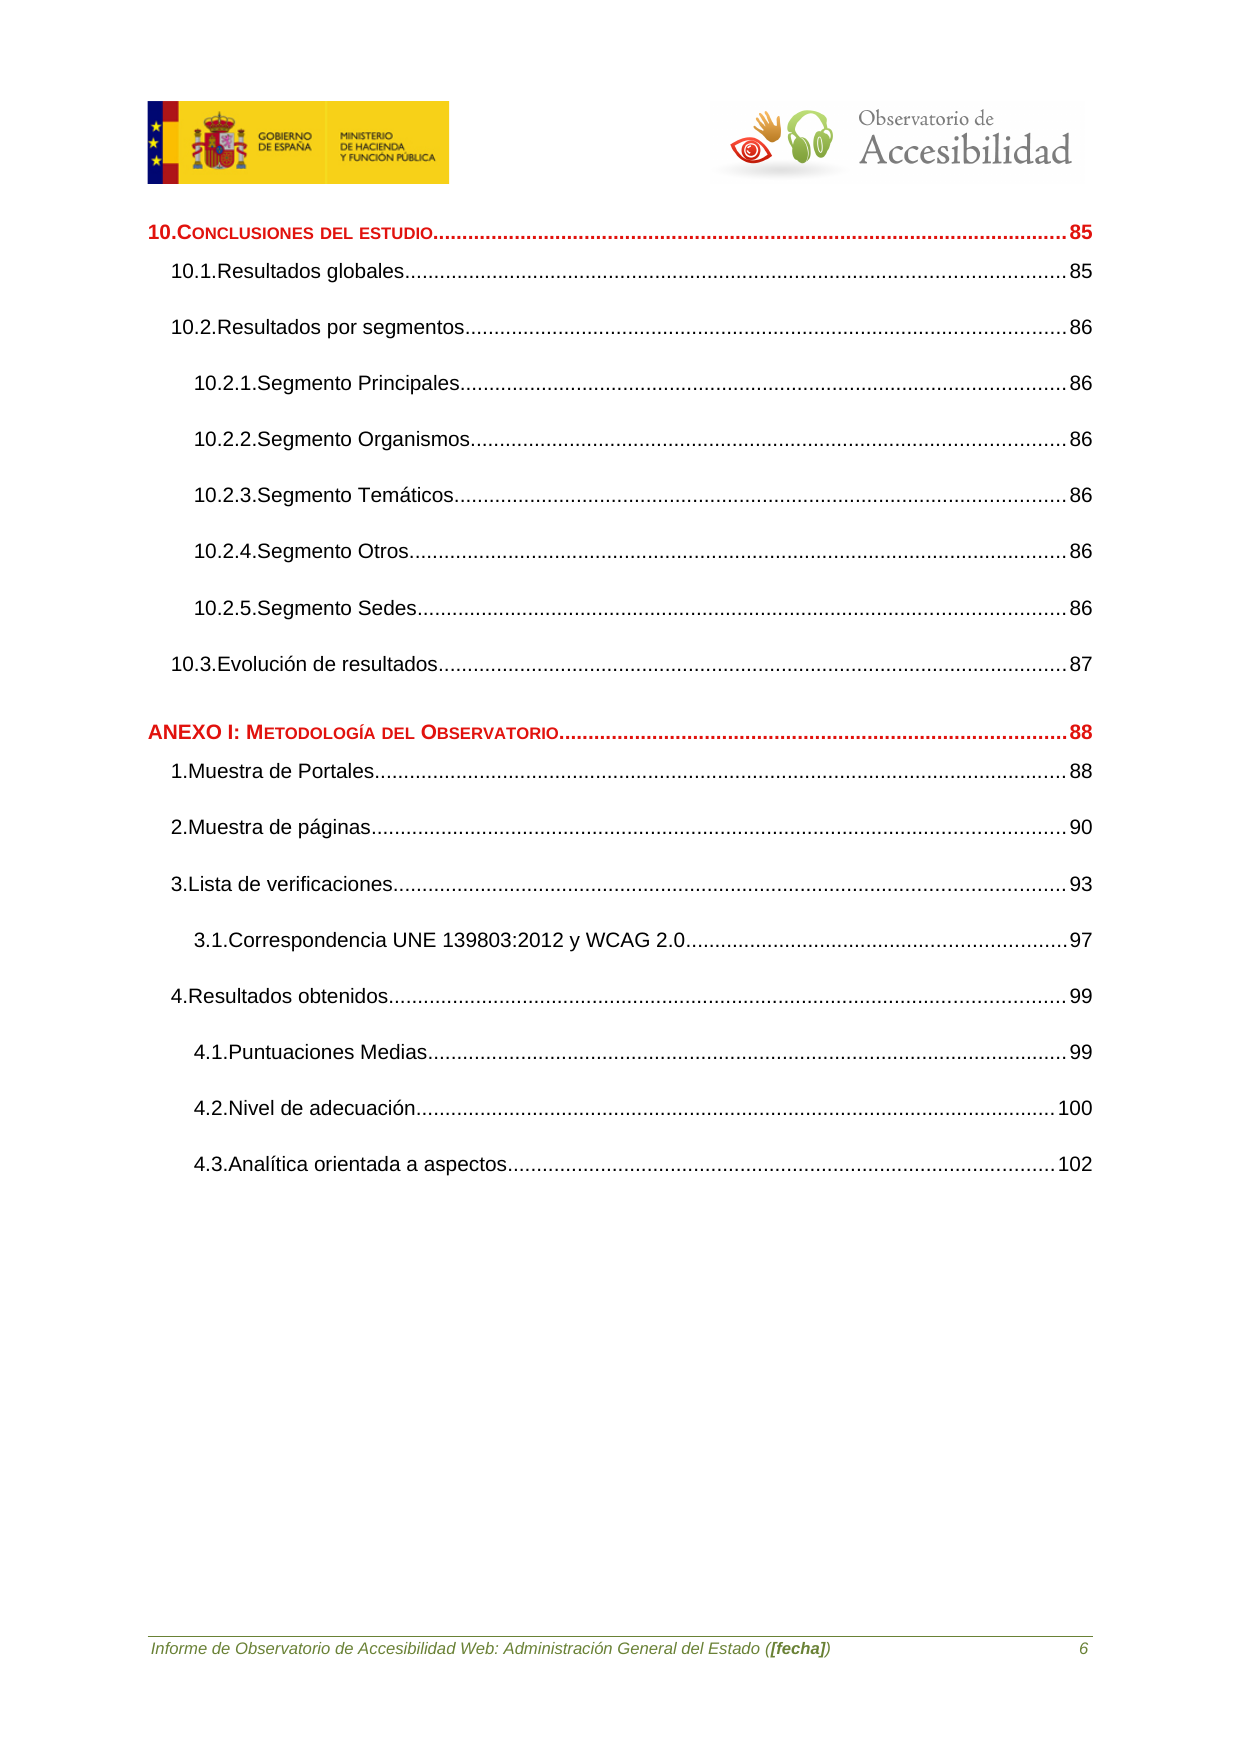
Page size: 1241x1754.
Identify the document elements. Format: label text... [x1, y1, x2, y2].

text 1.Muestra de Portales 88 [171, 759, 1092, 783]
text 4.Resultados obtenidos 99 [171, 984, 1092, 1008]
text 10.3.Evolución de resultados 87 [171, 652, 1092, 676]
text 10.Conclusiones del estudio 85 [148, 220, 1092, 244]
text 3.1.Correspondencia UNE 139803:2012 y WCAG 2.0 97 [193, 927, 1092, 951]
text 10.2.4.Segmento Otros 86 [193, 539, 1092, 563]
picture [710, 101, 1086, 184]
text 10.2.5.Segmento Sedes 86 [193, 595, 1092, 619]
text ANEXO I: Metodología del Observatorio 88 [148, 720, 1092, 744]
picture [147, 101, 450, 184]
text 10.2.3.Segmento Temáticos 86 [193, 483, 1092, 507]
text 10.2.2.Segmento Organismos 86 [193, 427, 1092, 451]
text 10.2.Resultados por segmentos 86 [171, 315, 1092, 339]
text 4.2.Nivel de adecuación 100 [193, 1096, 1092, 1120]
text 10.1.Resultados globales 85 [171, 258, 1092, 282]
text 4.3.Analítica orientada a aspectos 102 [193, 1152, 1092, 1176]
text 2.Muestra de páginas 90 [171, 815, 1092, 839]
text 3.Lista de verificaciones 93 [171, 871, 1092, 895]
text 10.2.1.Segmento Principales 86 [193, 371, 1092, 395]
text 4.1.Puntuaciones Medias 99 [193, 1040, 1092, 1064]
